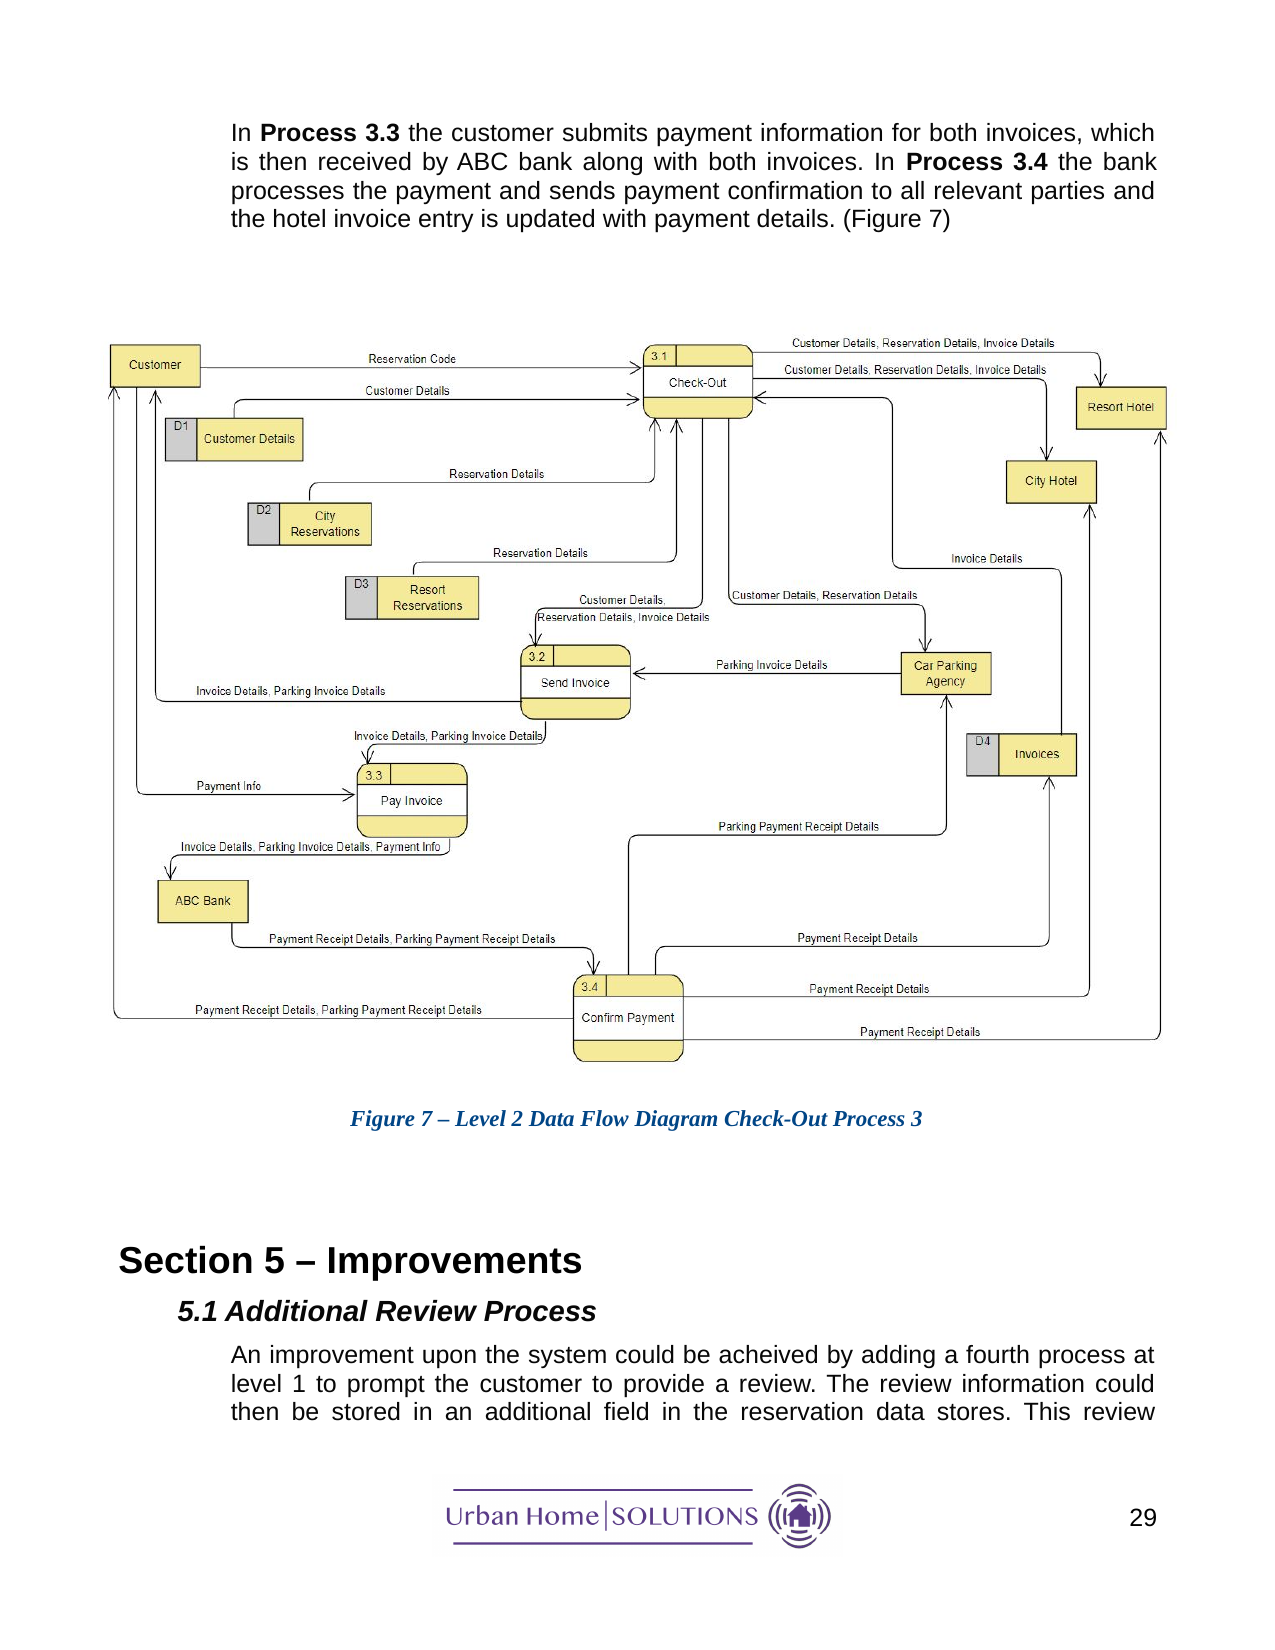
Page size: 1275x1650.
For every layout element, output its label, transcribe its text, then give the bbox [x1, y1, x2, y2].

list An improvement upon the system could be acheived by adding a fourth process at level 1 to prompt the customer to provide a review. The review information could then be stored in an additional field in the reservation data stores. This review [193, 1340, 1157, 1426]
list Figure 7 – Level 2 Data Flow Diagram Check-Out Process 3 [156, 1105, 1119, 1131]
picture [74, 303, 1201, 1105]
list In Process 3.3 the customer submits payment information for both invoices, which is then received by ABC bank along with both invoices. In Process 3.4 the bank processes the payment and sends payment confirmation to all relevant parties and the hotel invoice entry is updated with payment details. (Figure 7) [193, 118, 1157, 233]
subtitle 5.1 Additional Review Process [177, 1294, 1157, 1327]
picture [432, 1474, 844, 1557]
subtitle Section 5 – Improvements [118, 1238, 1157, 1281]
